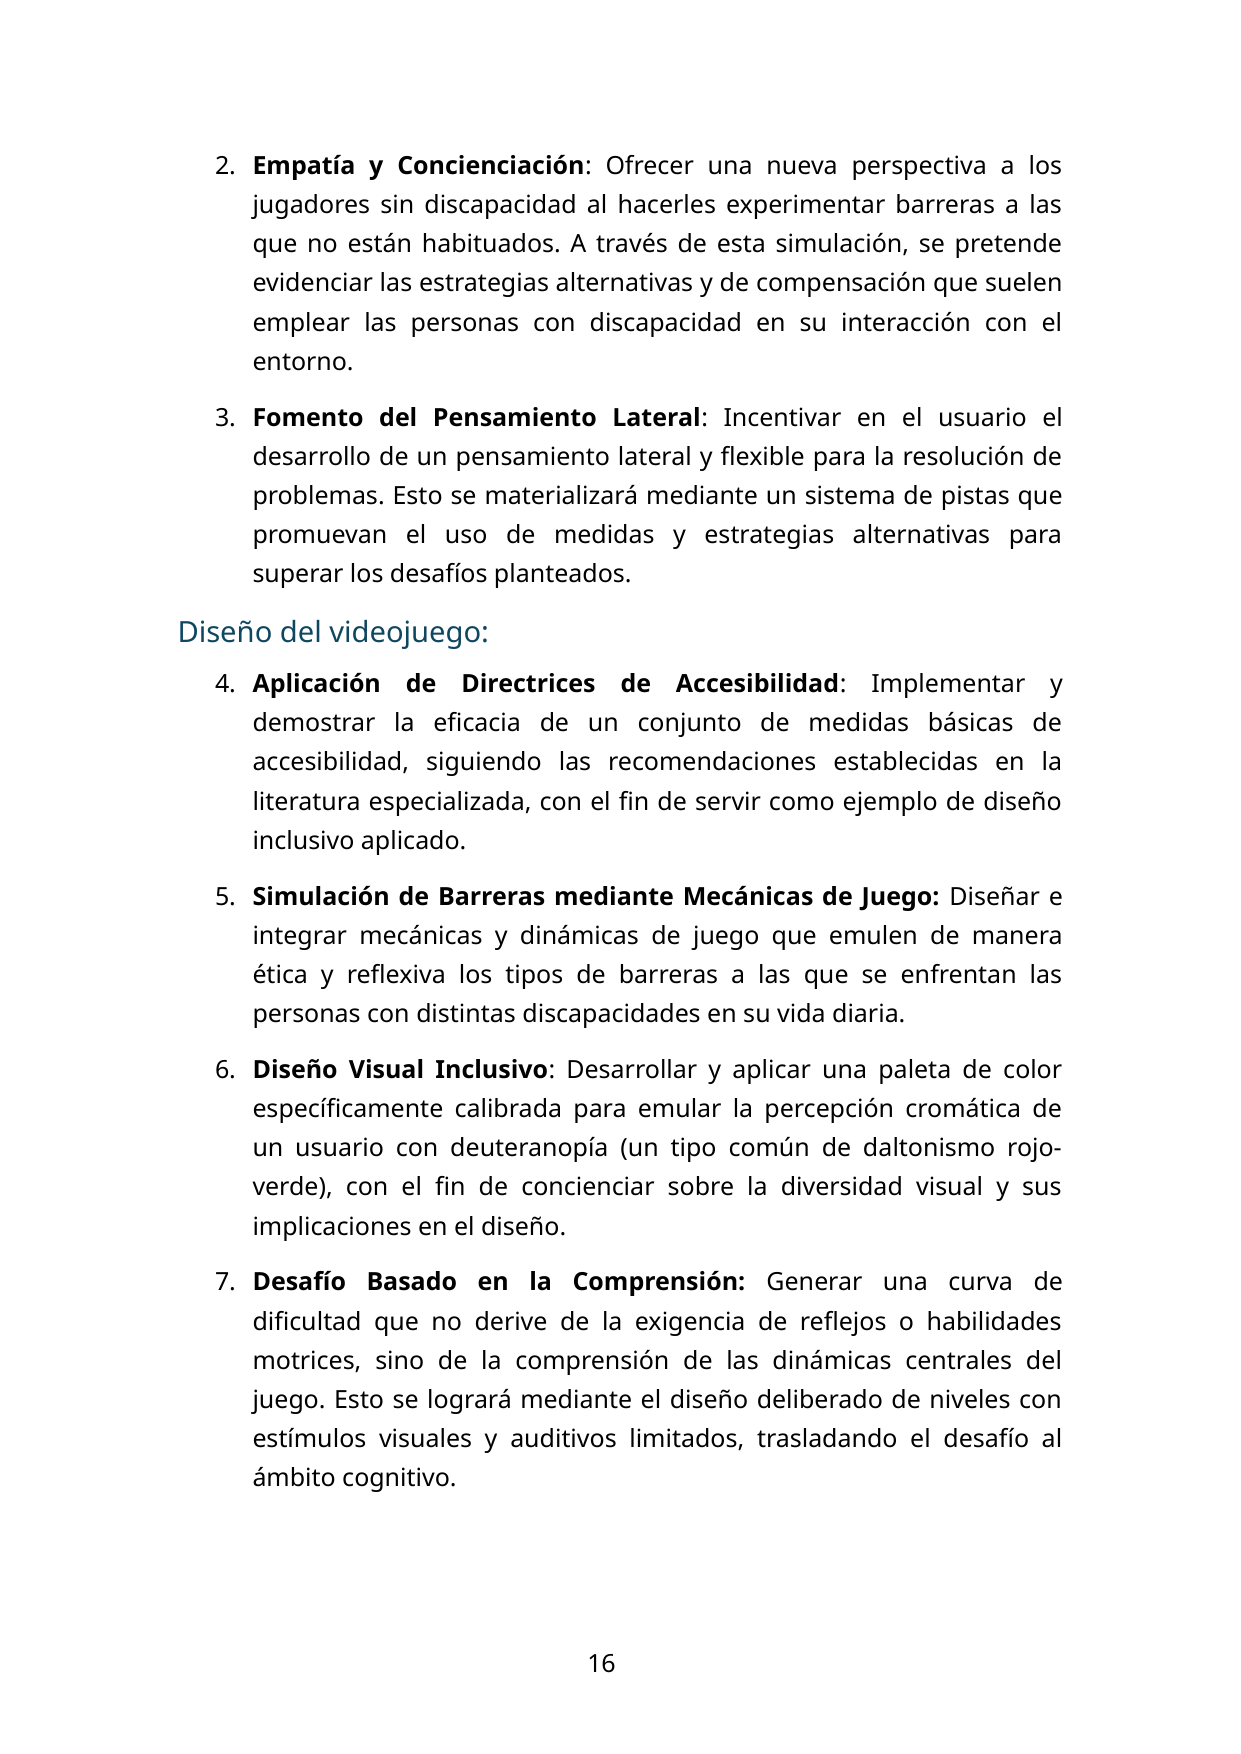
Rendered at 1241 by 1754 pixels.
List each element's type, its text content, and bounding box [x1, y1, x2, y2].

list Fomento del Pensamiento Lateral: Incentivar en el usuario el desarrollo de un pensamiento lateral y flexible para la resolución de problemas. Esto se materializará mediante un sistema de pistas que promuevan el uso de medidas y estrategias alternativas para superar los desafíos planteados. [215, 399, 1063, 590]
list Diseño Visual Inclusivo: Desarrollar y aplicar una paleta de color específicamente calibrada para emular la percepción cromática de un usuario con deuteranopía (un tipo común de daltonismo rojo-verde), con el fin de concienciar sobre la diversidad visual y sus implicaciones en el diseño. [215, 1052, 1063, 1242]
list Desafío Basado en la Comprensión: Generar una curva de dificultad que no derive de la exigencia de reflejos o habilidades motrices, sino de la comprensión de las dinámicas centrales del juego. Esto se logrará mediante el diseño deliberado de niveles con estímulos visuales y auditivos limitados, trasladando el desafío al ámbito cognitivo. [215, 1264, 1063, 1494]
list Aplicación de Directrices de Accesibilidad: Implementar y demostrar la eficacia de un conjunto de medidas básicas de accesibilidad, siguiendo las recomendaciones establecidas en la literatura especializada, con el fin de servir como ejemplo de diseño inclusivo aplicado. [215, 666, 1063, 856]
list Empatía y Concienciación: Ofrecer una nueva perspectiva a los jugadores sin discapacidad al hacerles experimentar barreras a las que no están habituados. A través de esta simulación, se pretende evidenciar las estrategias alternativas y de compensación que suelen emplear las personas con discapacidad en su interacción con el entorno. [215, 148, 1063, 377]
subtitle Diseño del videojuego: [177, 612, 1063, 651]
list Simulación de Barreras mediante Mecánicas de Juego: Diseñar e integrar mecánicas y dinámicas de juego que emulen de manera ética y reflexiva los tipos de barreras a las que se enfrentan las personas con distintas discapacidades en su vida diaria. [215, 878, 1063, 1030]
